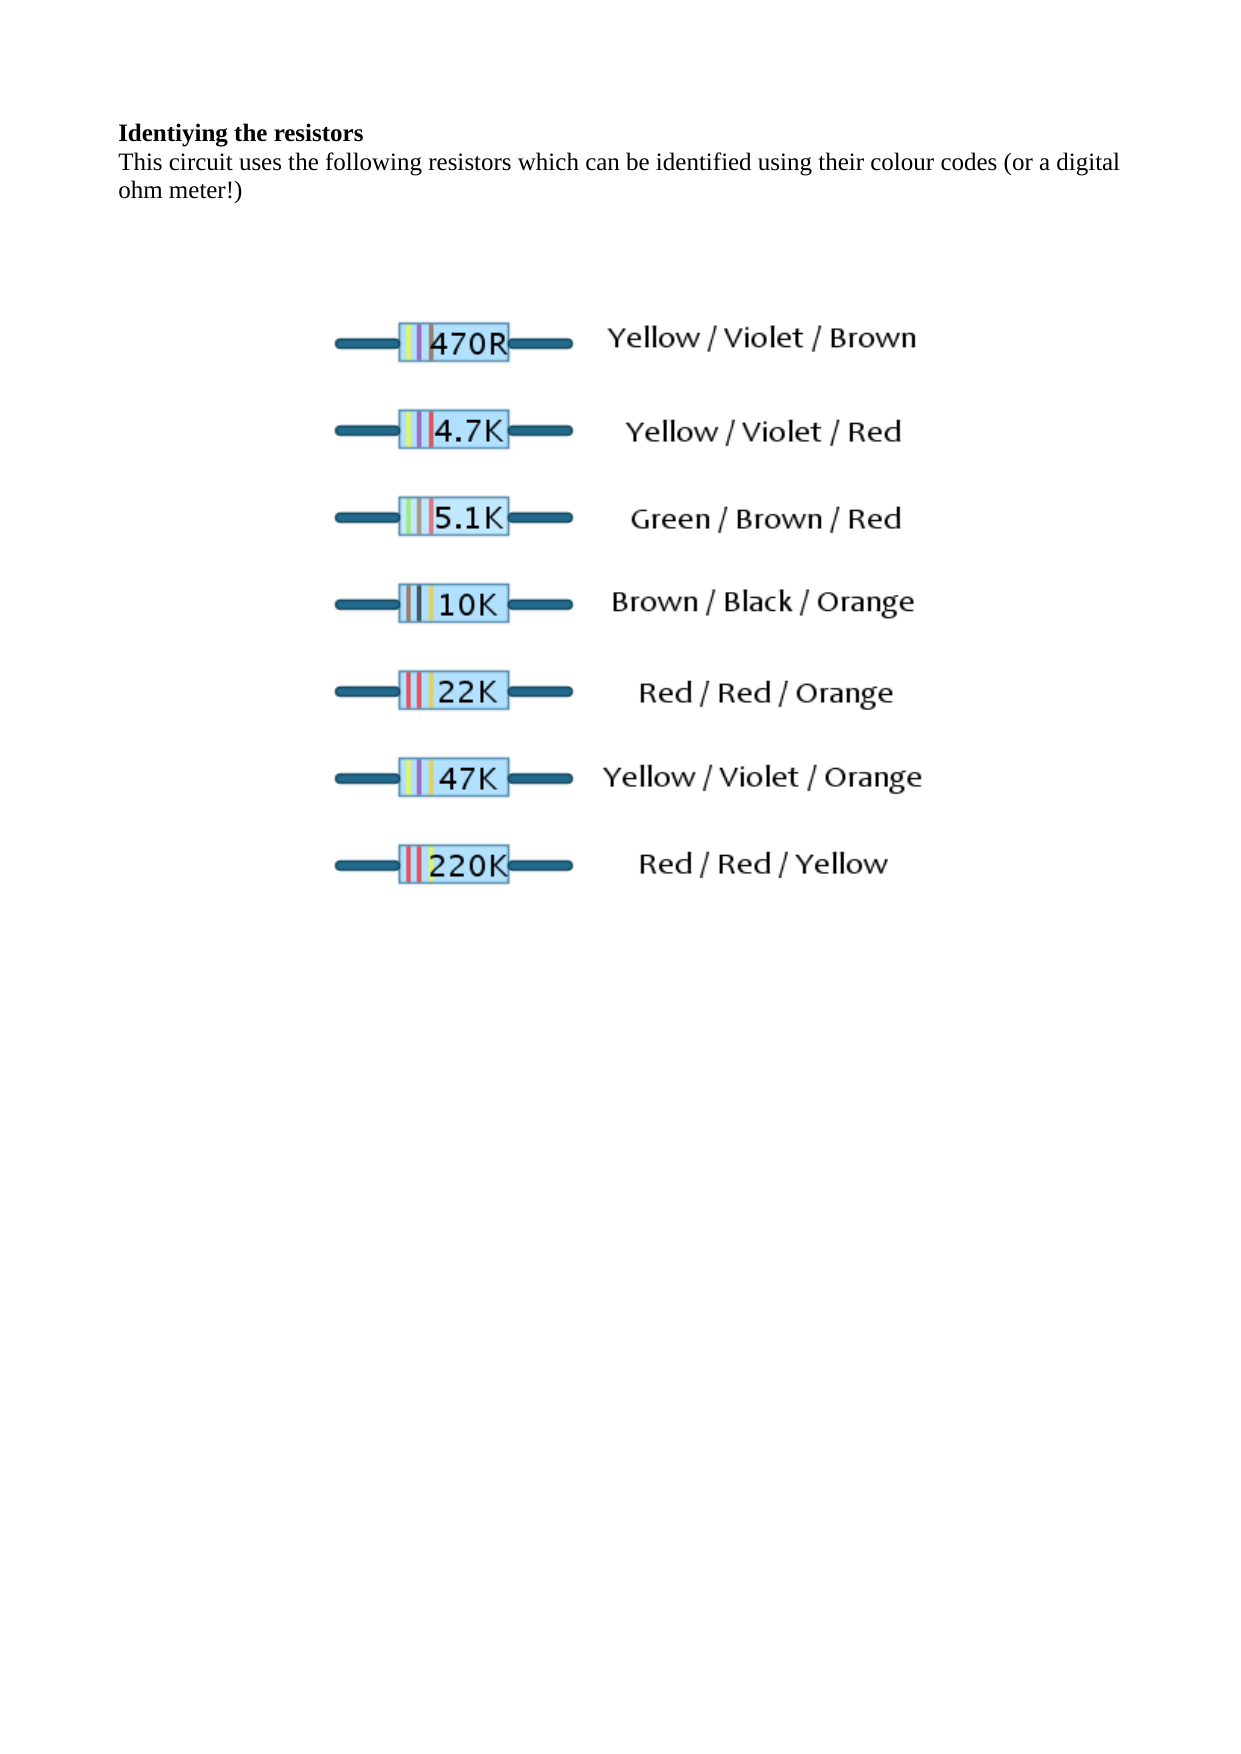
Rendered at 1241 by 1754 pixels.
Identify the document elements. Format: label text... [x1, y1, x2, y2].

text Identiying the resistors [118, 118, 1122, 147]
text This circuit uses the following resistors which can be identified using their colour codes (or a digital ohm meter!) [118, 147, 1122, 204]
